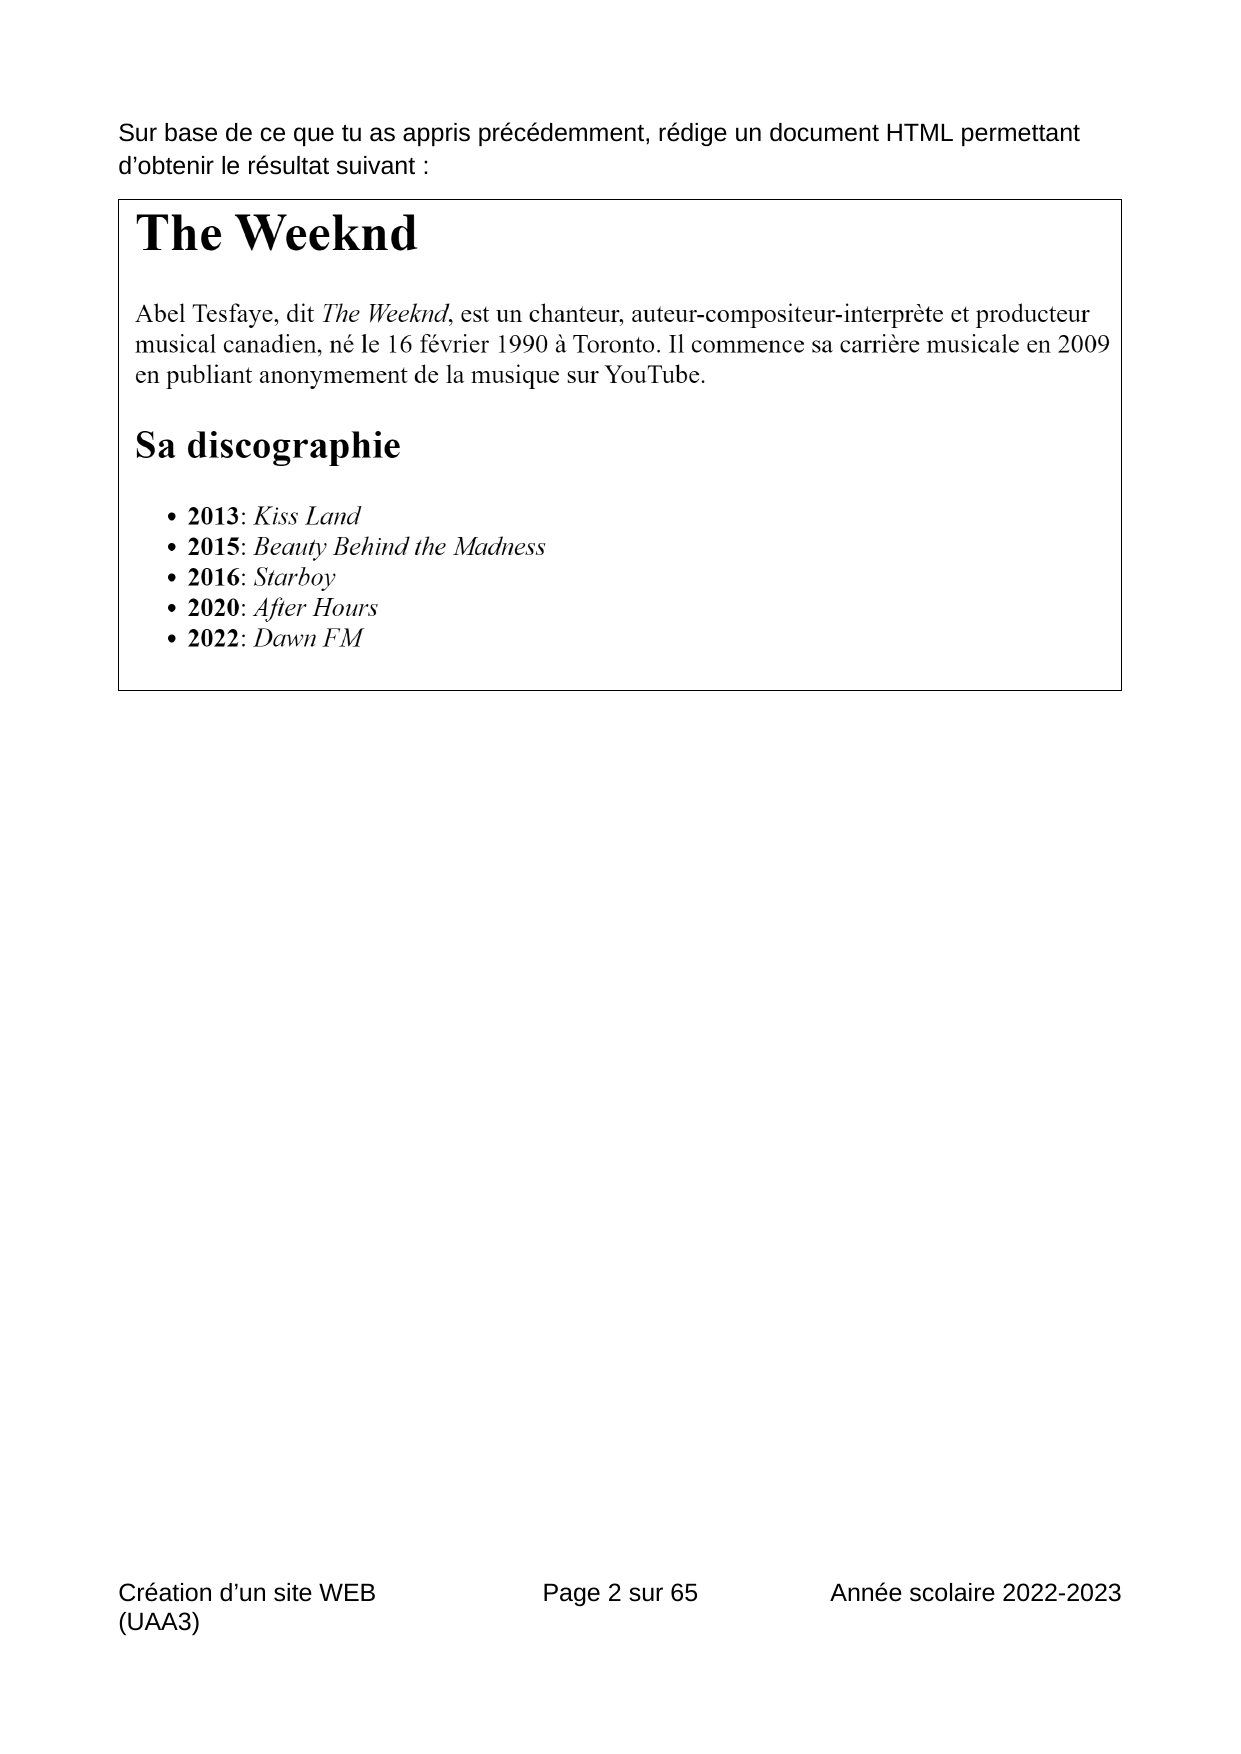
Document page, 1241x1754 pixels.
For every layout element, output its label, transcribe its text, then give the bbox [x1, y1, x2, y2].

text Sur base de ce que tu as appris précédemment, rédige un document HTML permettant d’obtenir le résultat suivant : [118, 118, 1122, 180]
table_header [119, 200, 1121, 690]
picture [125, 205, 1116, 652]
